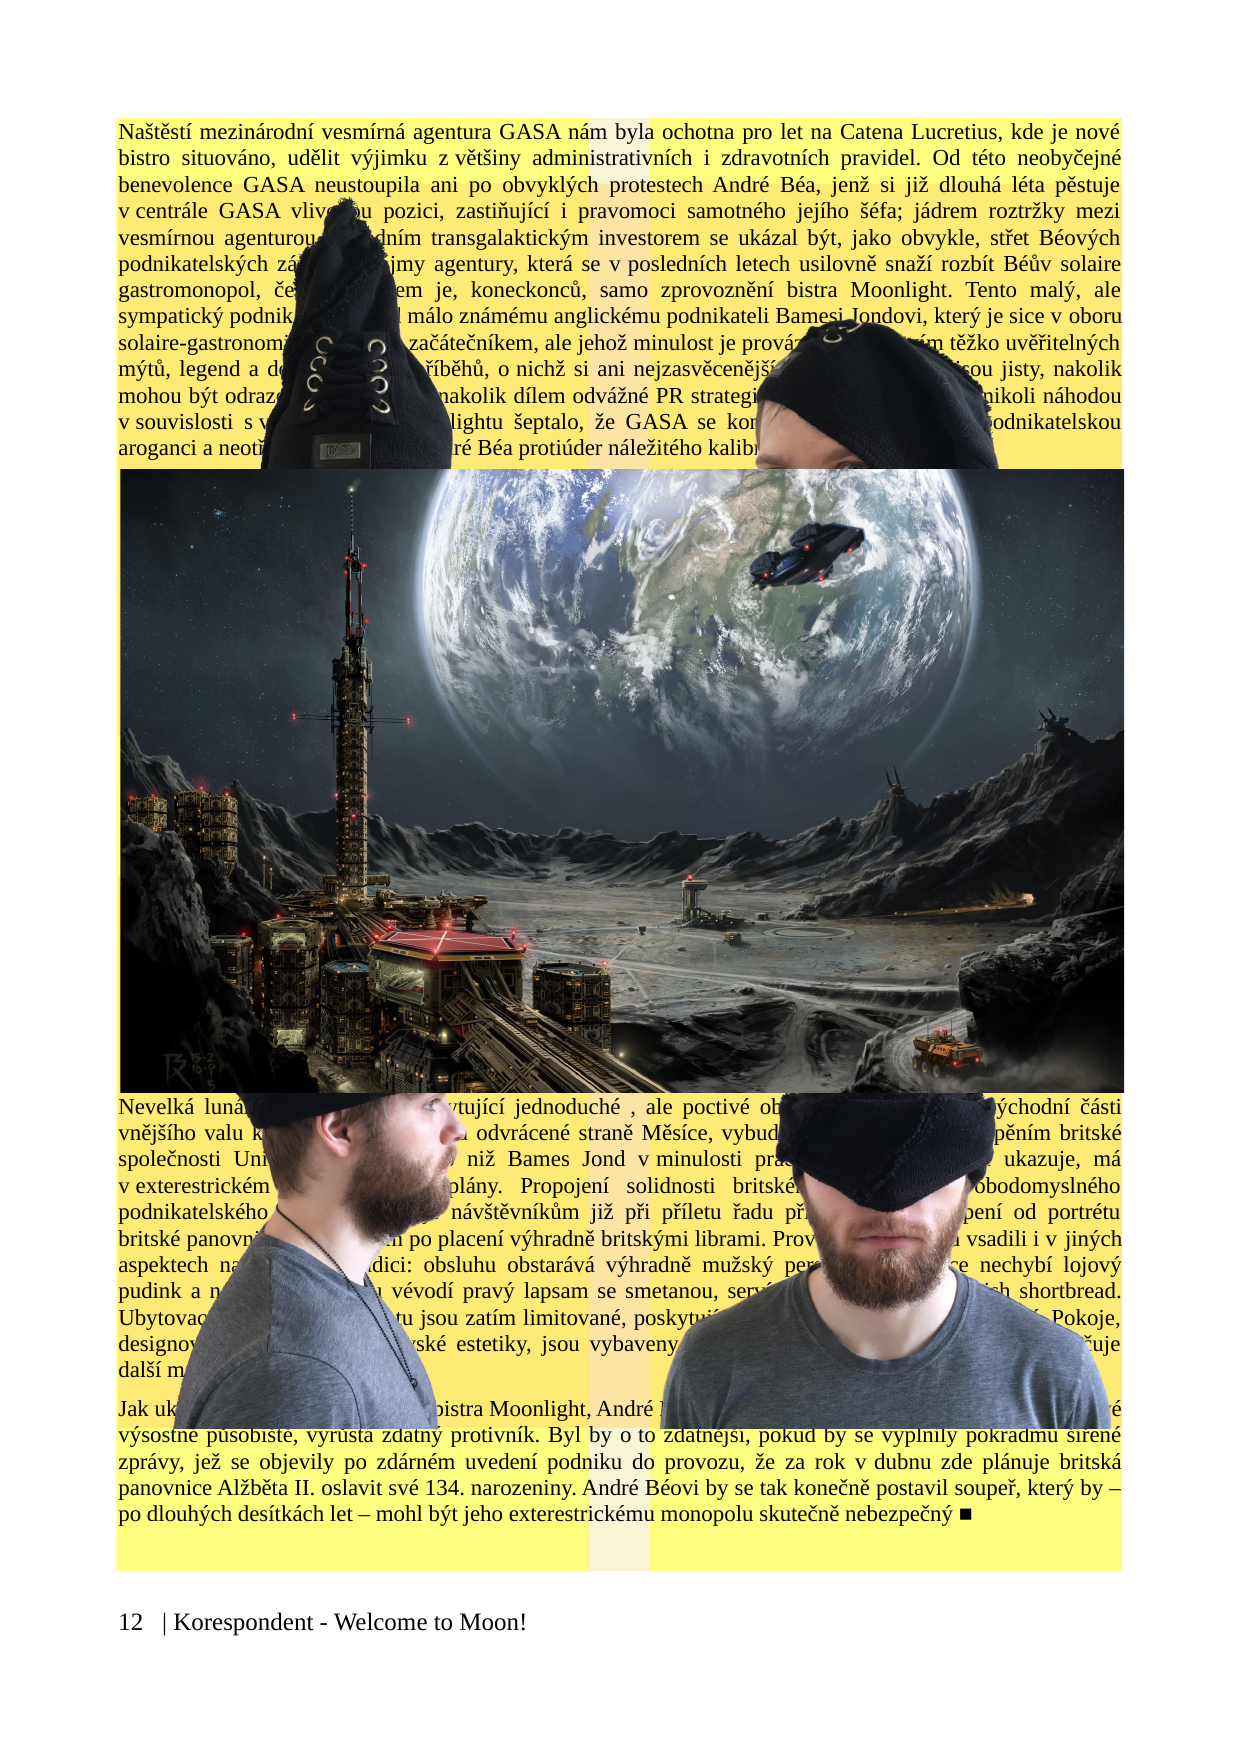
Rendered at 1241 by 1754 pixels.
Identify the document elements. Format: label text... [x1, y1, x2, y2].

text To budu asi já. Nebo Mozart. [650, 118, 1122, 183]
text Ukrajinská firma přivádí nový trend do západní Evropy. Přechovávání chutných, chci říci exotických akvarijních rybiček v útrobách ústředního topení je zcela běžné ve východní Evropě, ale u nás se tento zvyk zatím neujal. Vedení housingové prodejny si slibuje, že to do roka změní. [118, 1429, 586, 1527]
text 27.4.2020: Malá se zamkla u sebe v pokoji. Včera se vrátila z Monte Karla, ještě sme jí viděli na večeři, a dneska ani nevyšla z pokoje. Je tam, spustil sem se z hydrantu na střeše a ujistil se, že jí neunesli. Sedí, něco čte, něco píše. Zatracená ženská. [650, 183, 1122, 461]
picture [118, 118, 1125, 1429]
text Ukrajinská firma přivádí nový trend do západní Evropy. Přechovávání chutných, chci říci exotických akvarijních rybiček v útrobách ústředního topení je zcela běžné ve východní Evropě, ale u nás se tento zvyk zatím neujal. Vedení housingové prodejny si slibuje, že to do roka změní. [650, 1429, 1122, 1527]
text 27.4.2020: Malá se zamkla u sebe v pokoji. Včera se vrátila z Monte Karla, ještě sme jí viděli na večeři, a dneska ani nevyšla z pokoje. Je tam, spustil sem se z hydrantu na střeše a ujistil se, že jí neunesli. Sedí, něco čte, něco píše. Zatracená ženská. [118, 875, 151, 1383]
